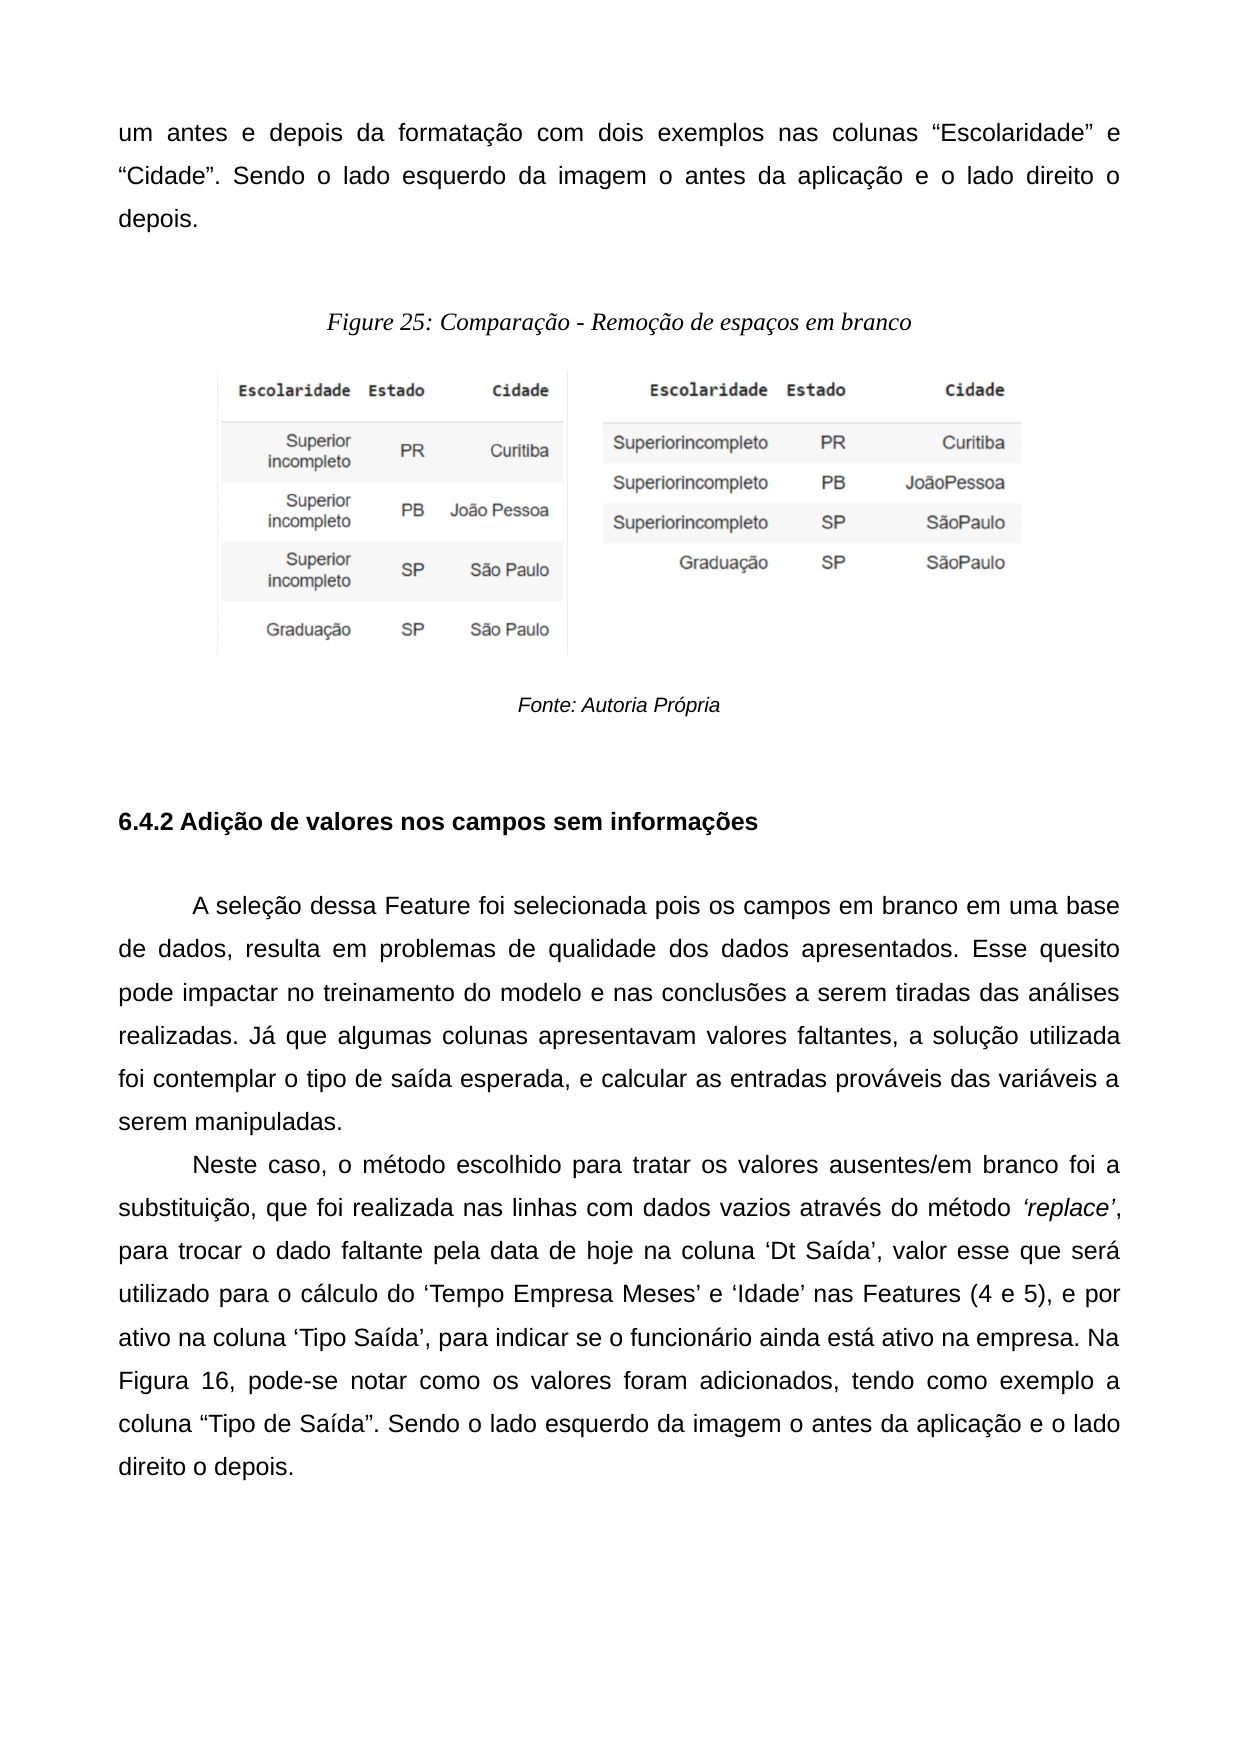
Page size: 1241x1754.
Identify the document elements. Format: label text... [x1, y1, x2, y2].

subtitle 6.4.2 Adição de valores nos campos sem informações [118, 807, 1122, 836]
text um antes e depois da formatação com dois exemplos nas colunas “Escolaridade” e “Cidade”. Sendo o lado esquerdo da imagem o antes da aplicação e o lado direito o depois. [118, 118, 1122, 233]
picture [155, 354, 1086, 672]
text Fonte: Autoria Própria [118, 332, 1122, 717]
text [155, 294, 1086, 307]
text Figure 25: Comparação - Remoção de espaços em branco [155, 307, 1086, 336]
text A seleção dessa Feature foi selecionada pois os campos em branco em uma base de dados, resulta em problemas de qualidade dos dados apresentados. Esse quesito pode impactar no treinamento do modelo e nas conclusões a serem tiradas das análises realizadas. Já que algumas colunas apresentavam valores faltantes, a solução utilizada foi contemplar o tipo de saída esperada, e calcular as entradas prováveis das variáveis a serem manipuladas. [118, 891, 1122, 1136]
text Neste caso, o método escolhido para tratar os valores ausentes/em branco foi a substituição, que foi realizada nas linhas com dados vazios através do método ‘replace’, para trocar o dado faltante pela data de hoje na coluna ‘Dt Saída’, valor esse que será utilizado para o cálculo do ‘Tempo Empresa Meses’ e ‘Idade’ nas Features (4 e 5), e por ativo na coluna ‘Tipo Saída’, para indicar se o funcionário ainda está ativo na empresa. Na Figura 16, pode-se notar como os valores foram adicionados, tendo como exemplo a coluna “Tipo de Saída”. Sendo o lado esquerdo da imagem o antes da aplicação e o lado direito o depois. [118, 1150, 1122, 1481]
